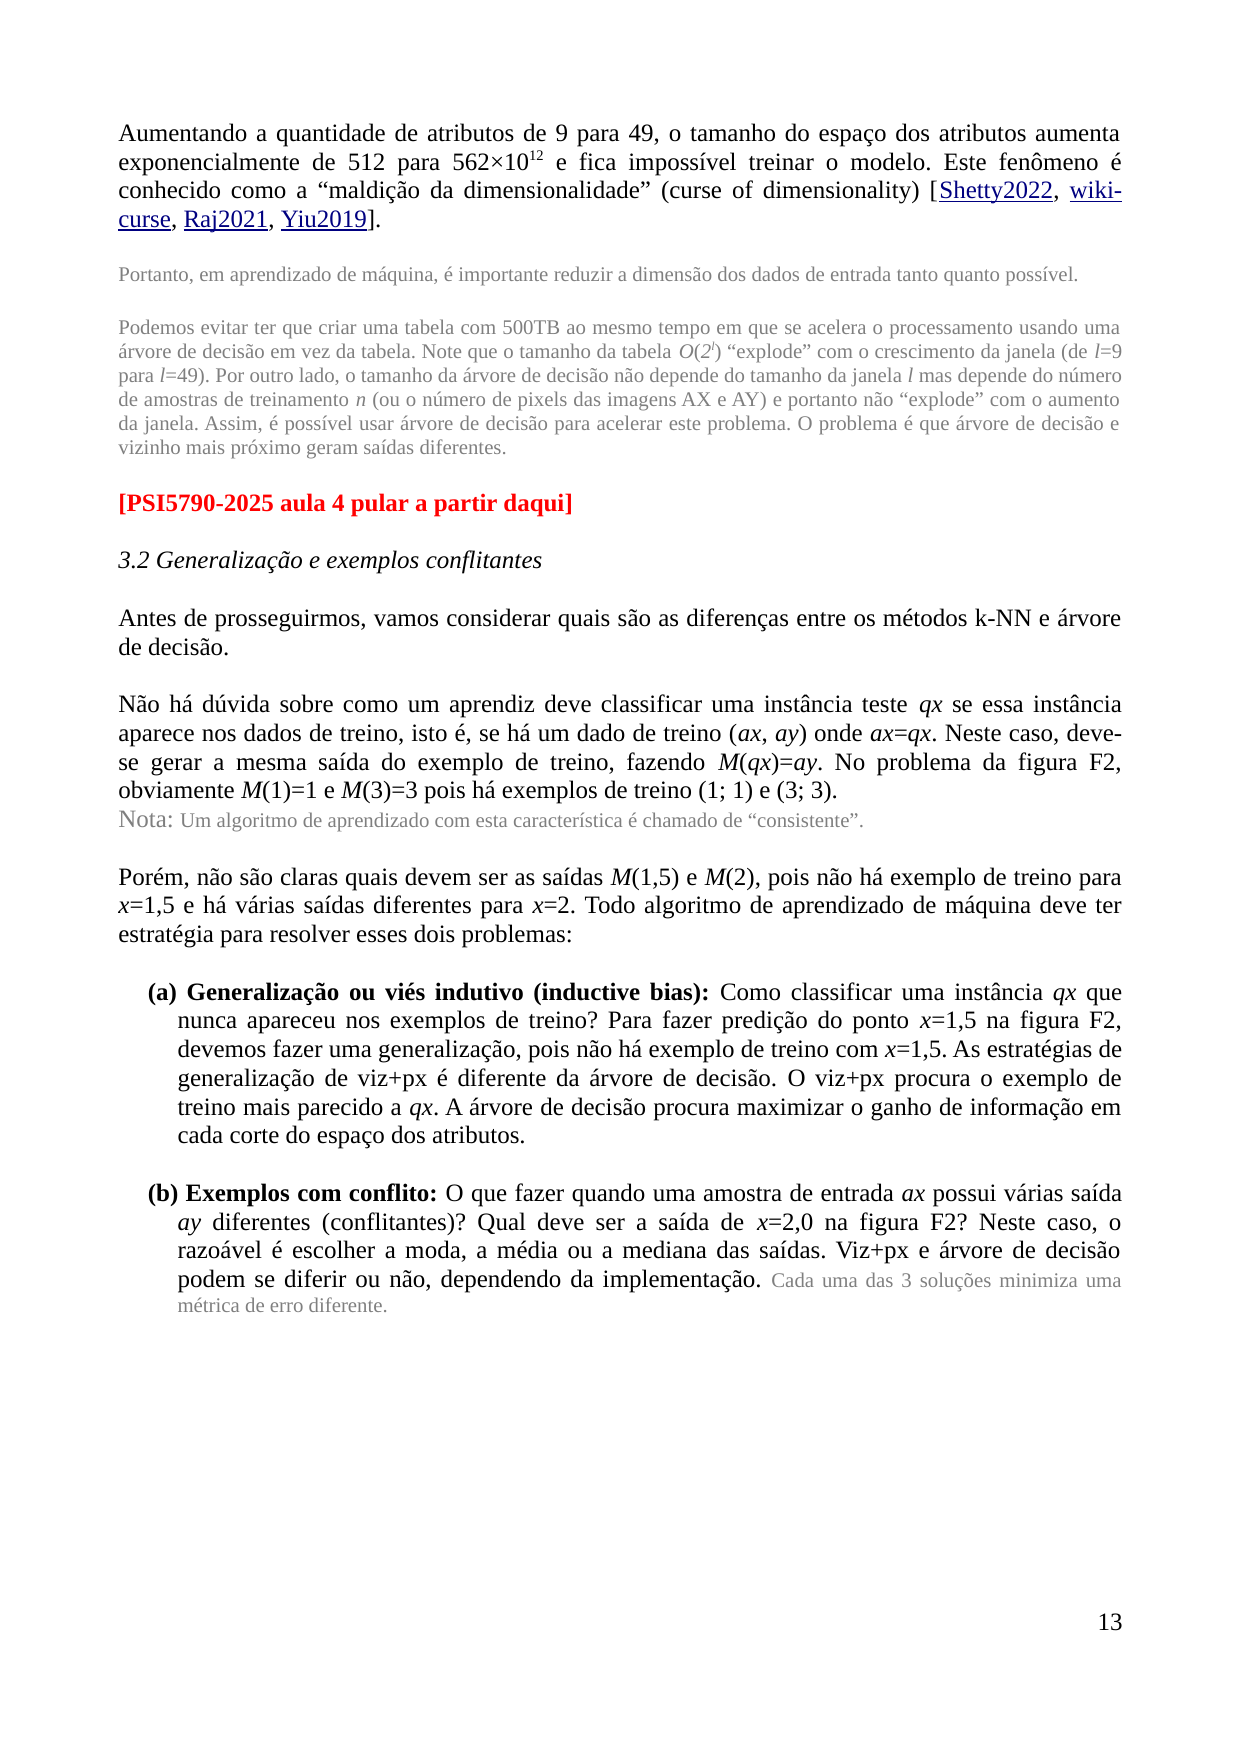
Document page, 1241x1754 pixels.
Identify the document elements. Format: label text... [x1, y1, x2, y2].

text Não há dúvida sobre como um aprendiz deve classificar uma instância teste qx se essa instância aparece nos dados de treino, isto é, se há um dado de treino (ax, ay) onde ax=qx. Neste caso, deve-se gerar a mesma saída do exemplo de treino, fazendo M(qx)=ay. No problema da figura F2, obviamente M(1)=1 e M(3)=3 pois há exemplos de treino (1; 1) e (3; 3). [118, 689, 1122, 804]
text (b) Exemplos com conflito: O que fazer quando uma amostra de entrada ax possui várias saída ay diferentes (conflitantes)? Qual deve ser a saída de x=2,0 na figura F2? Neste caso, o razoável é escolher a moda, a média ou a mediana das saídas. Viz+px e árvore de decisão podem se diferir ou não, dependendo da implementação. Cada uma das 3 soluções minimiza uma métrica de erro diferente. [148, 1178, 1122, 1317]
text Portanto, em aprendizado de máquina, é importante reduzir a dimensão dos dados de entrada tanto quanto possível. [118, 262, 1122, 286]
text Antes de prosseguirmos, vamos considerar quais são as diferenças entre os métodos k-NN e árvore de decisão. [118, 603, 1122, 660]
text Podemos evitar ter que criar uma tabela com 500TB ao mesmo tempo em que se acelera o processamento usando uma árvore de decisão em vez da tabela. Note que o tamanho da tabela O(2l) “explode” com o crescimento da janela (de l=9 para l=49). Por outro lado, o tamanho da árvore de decisão não depende do tamanho da janela l mas depende do número de amostras de treinamento n (ou o número de pixels das imagens AX e AY) e portanto não “explode” com o aumento da janela. Assim, é possível usar árvore de decisão para acelerar este problema. O problema é que árvore de decisão e vizinho mais próximo geram saídas diferentes. [118, 315, 1122, 459]
text Porém, não são claras quais devem ser as saídas M(1,5) e M(2), pois não há exemplo de treino para x=1,5 e há várias saídas diferentes para x=2. Todo algoritmo de aprendizado de máquina deve ter estratégia para resolver esses dois problemas: [118, 862, 1122, 948]
text [PSI5790-2025 aula 4 pular a partir daqui] [118, 488, 1122, 517]
text Aumentando a quantidade de atributos de 9 para 49, o tamanho do espaço dos atributos aumenta exponencialmente de 512 para 562×1012 e fica impossível treinar o modelo. Este fenômeno é conhecido como a “maldição da dimensionalidade” (curse of dimensionality) [Shetty2022, wiki-curse, Raj2021, Yiu2019]. [118, 118, 1122, 233]
text (a) Generalização ou viés indutivo (inductive bias): Como classificar uma instância qx que nunca apareceu nos exemplos de treino? Para fazer predição do ponto x=1,5 na figura F2, devemos fazer uma generalização, pois não há exemplo de treino com x=1,5. As estratégias de generalização de viz+px é diferente da árvore de decisão. O viz+px procura o exemplo de treino mais parecido a qx. A árvore de decisão procura maximizar o ganho de informação em cada corte do espaço dos atributos. [148, 977, 1122, 1149]
text 3.2 Generalização e exemplos conflitantes [118, 545, 1122, 574]
text Nota: Um algoritmo de aprendizado com esta característica é chamado de “consistente”. [118, 804, 1122, 833]
